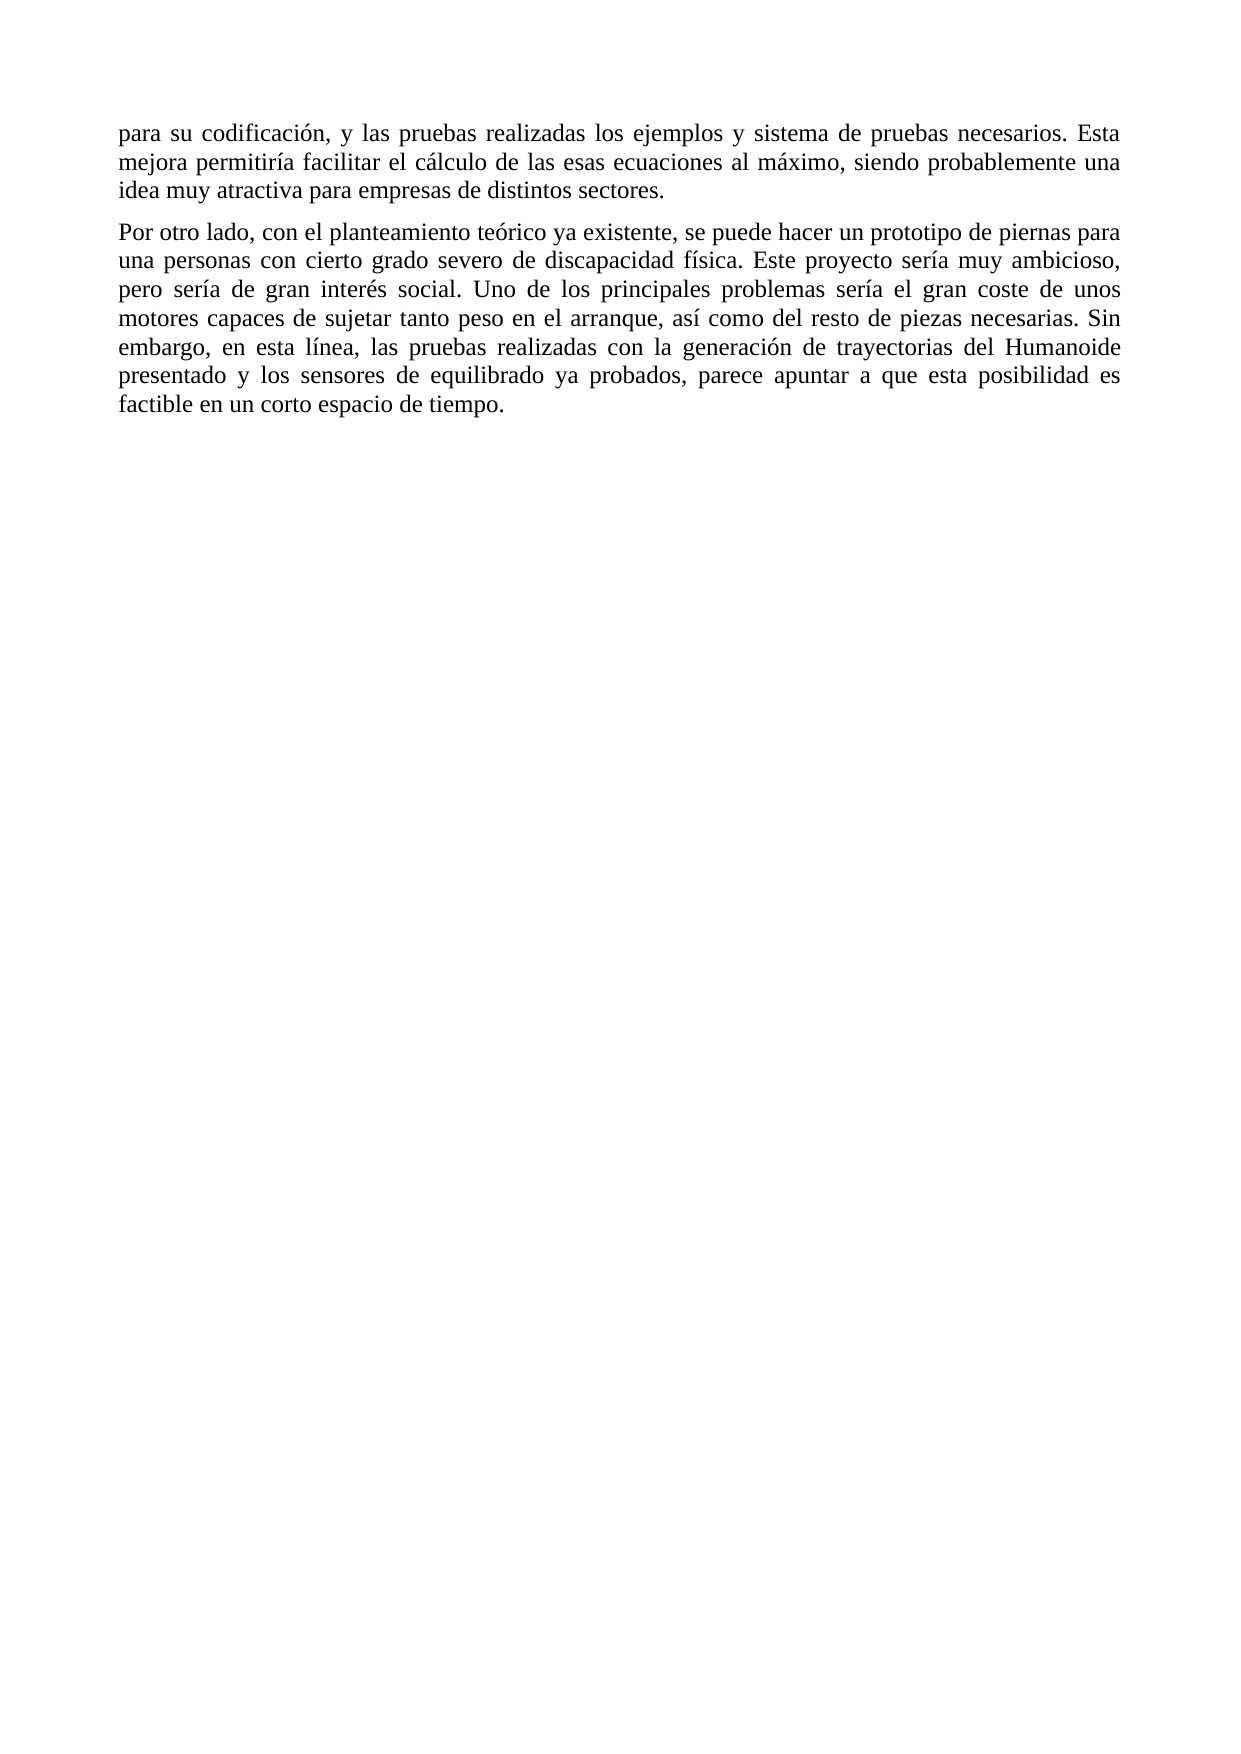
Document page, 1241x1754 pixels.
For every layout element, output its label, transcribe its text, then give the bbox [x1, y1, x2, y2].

text Por otro lado, con el planteamiento teórico ya existente, se puede hacer un prototipo de piernas para una personas con cierto grado severo de discapacidad física. Este proyecto sería muy ambicioso, pero sería de gran interés social. Uno de los principales problemas sería el gran coste de unos motores capaces de sujetar tanto peso en el arranque, así como del resto de piezas necesarias. Sin embargo, en esta línea, las pruebas realizadas con la generación de trayectorias del Humanoide presentado y los sensores de equilibrado ya probados, parece apuntar a que esta posibilidad es factible en un corto espacio de tiempo. [118, 217, 1122, 418]
text para su codificación, y las pruebas realizadas los ejemplos y sistema de pruebas necesarios. Esta mejora permitiría facilitar el cálculo de las esas ecuaciones al máximo, siendo probablemente una idea muy atractiva para empresas de distintos sectores. [118, 118, 1122, 204]
